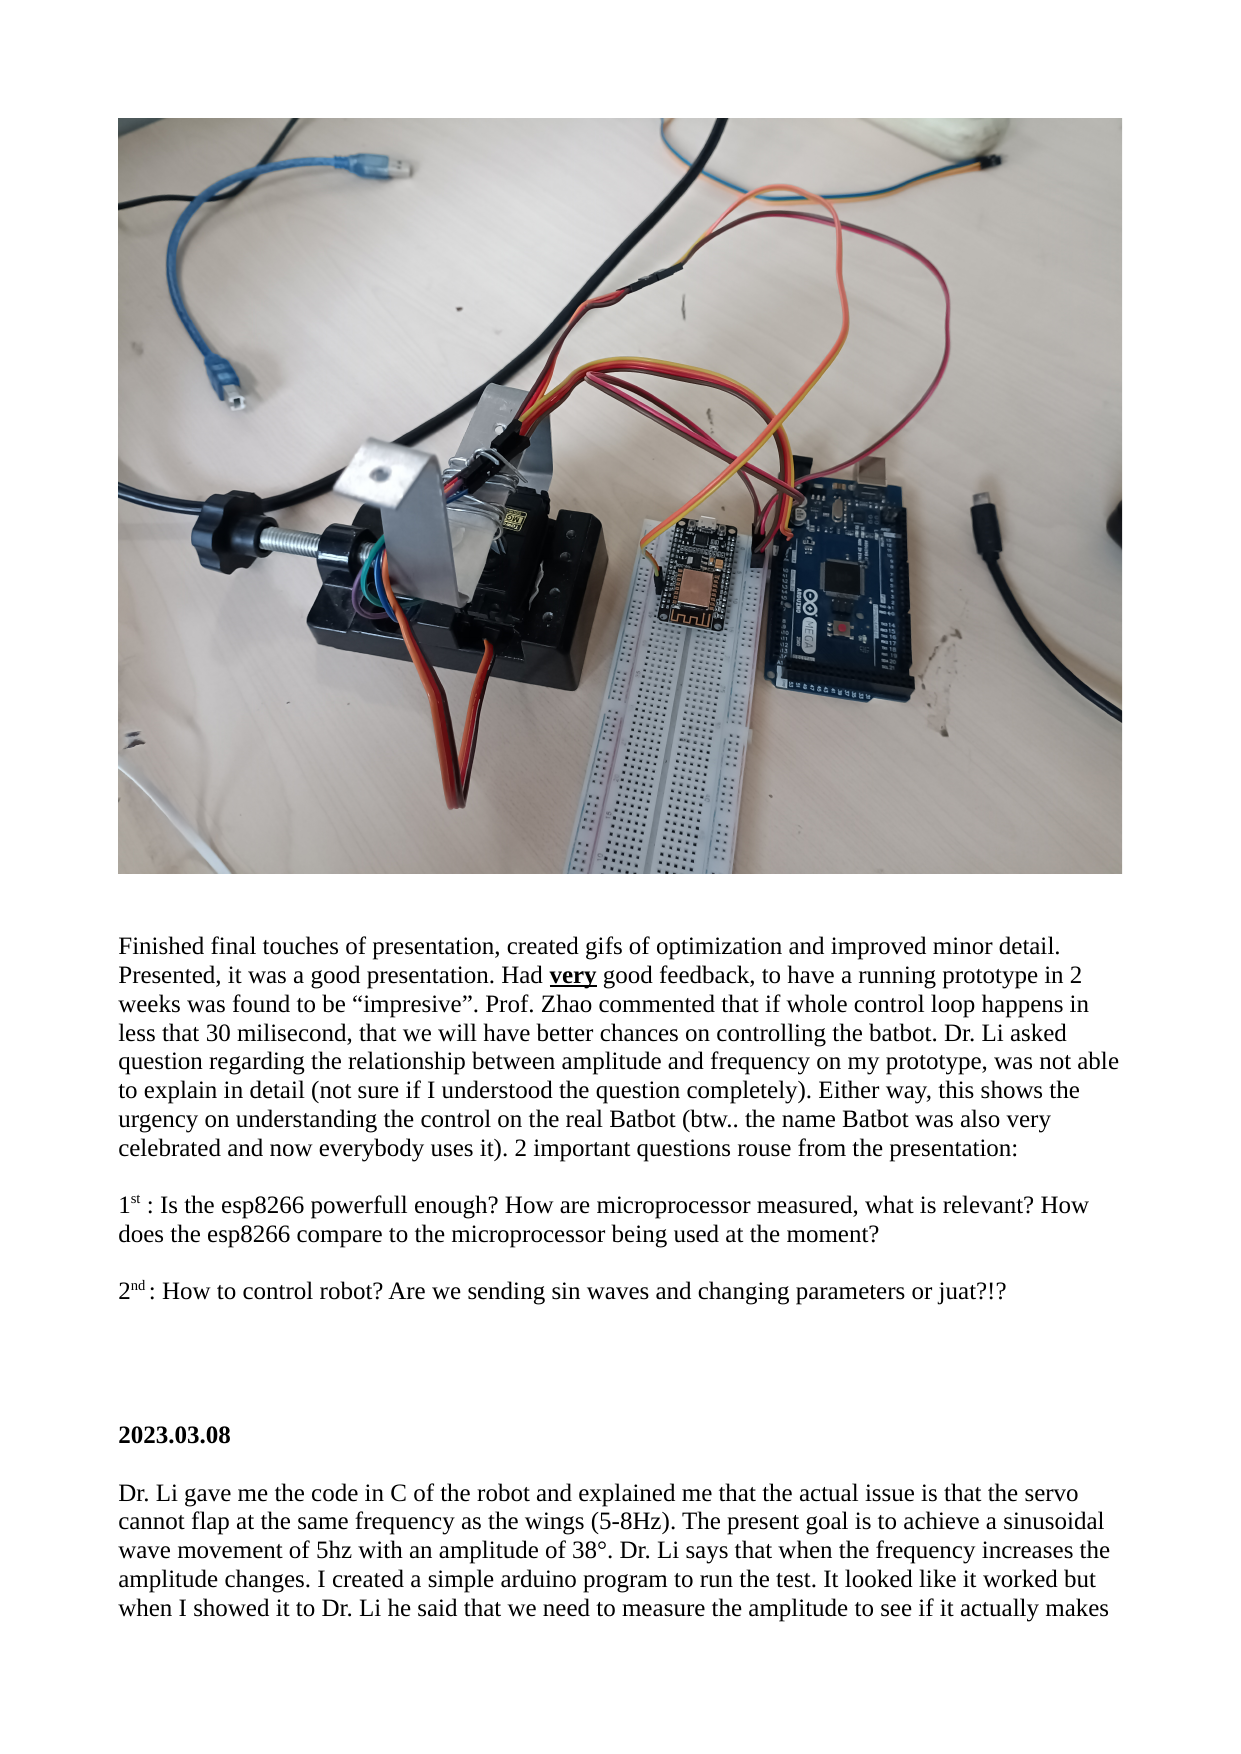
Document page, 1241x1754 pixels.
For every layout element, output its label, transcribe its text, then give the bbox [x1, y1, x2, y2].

text Dr. Li gave me the code in C of the robot and explained me that the actual issue is that the servo cannot flap at the same frequency as the wings (5-8Hz). The present goal is to achieve a sinusoidal wave movement of 5hz with an amplitude of 38°. Dr. Li says that when the frequency increases the amplitude changes. I created a simple arduino program to run the test. It looked like it worked but when I showed it to Dr. Li he said that we need to measure the amplitude to see if it actually makes [118, 1478, 1122, 1621]
text 1st : Is the esp8266 powerfull enough? How are microprocessor measured, what is relevant? How does the esp8266 compare to the microprocessor being used at the moment? [118, 1190, 1122, 1248]
text Finished final touches of presentation, created gifs of optimization and improved minor detail. Presented, it was a good presentation. Had very good feedback, to have a running prototype in 2 weeks was found to be “impresive”. Prof. Zhao commented that if whole control loop happens in less that 30 milisecond, that we will have better chances on controlling the batbot. Dr. Li asked question regarding the relationship between amplitude and frequency on my prototype, was not able to explain in detail (not sure if I understood the question completely). Either way, this shows the urgency on understanding the control on the real Batbot (btw.. the name Batbot was also very celebrated and now everybody uses it). 2 important questions rouse from the presentation: [118, 931, 1122, 1161]
picture [118, 118, 1123, 874]
text 2023.03.08 [118, 1420, 1122, 1449]
text 2nd : How to control robot? Are we sending sin waves and changing parameters or juat?!? [118, 1276, 1122, 1305]
